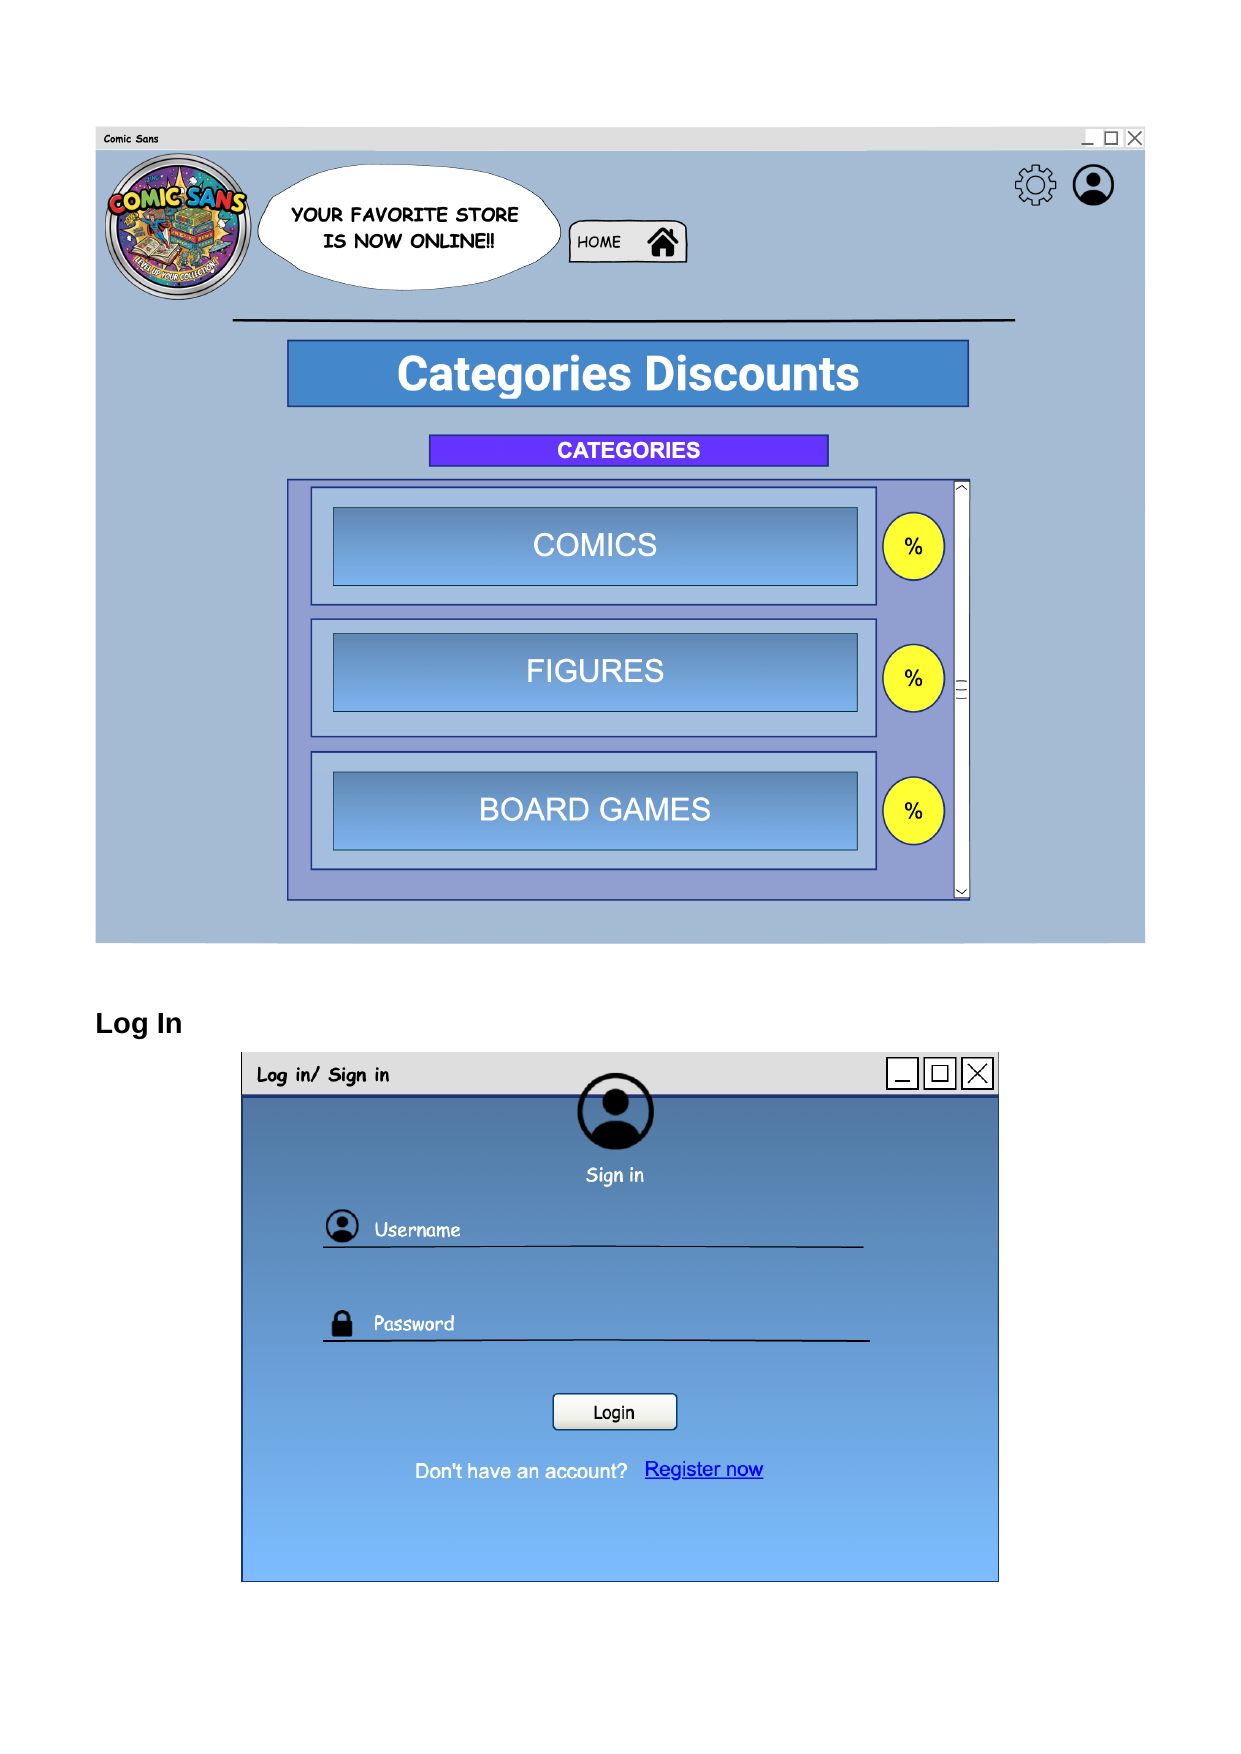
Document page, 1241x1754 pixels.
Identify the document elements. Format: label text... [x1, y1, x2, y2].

subtitle Log In [95, 1006, 1145, 1039]
